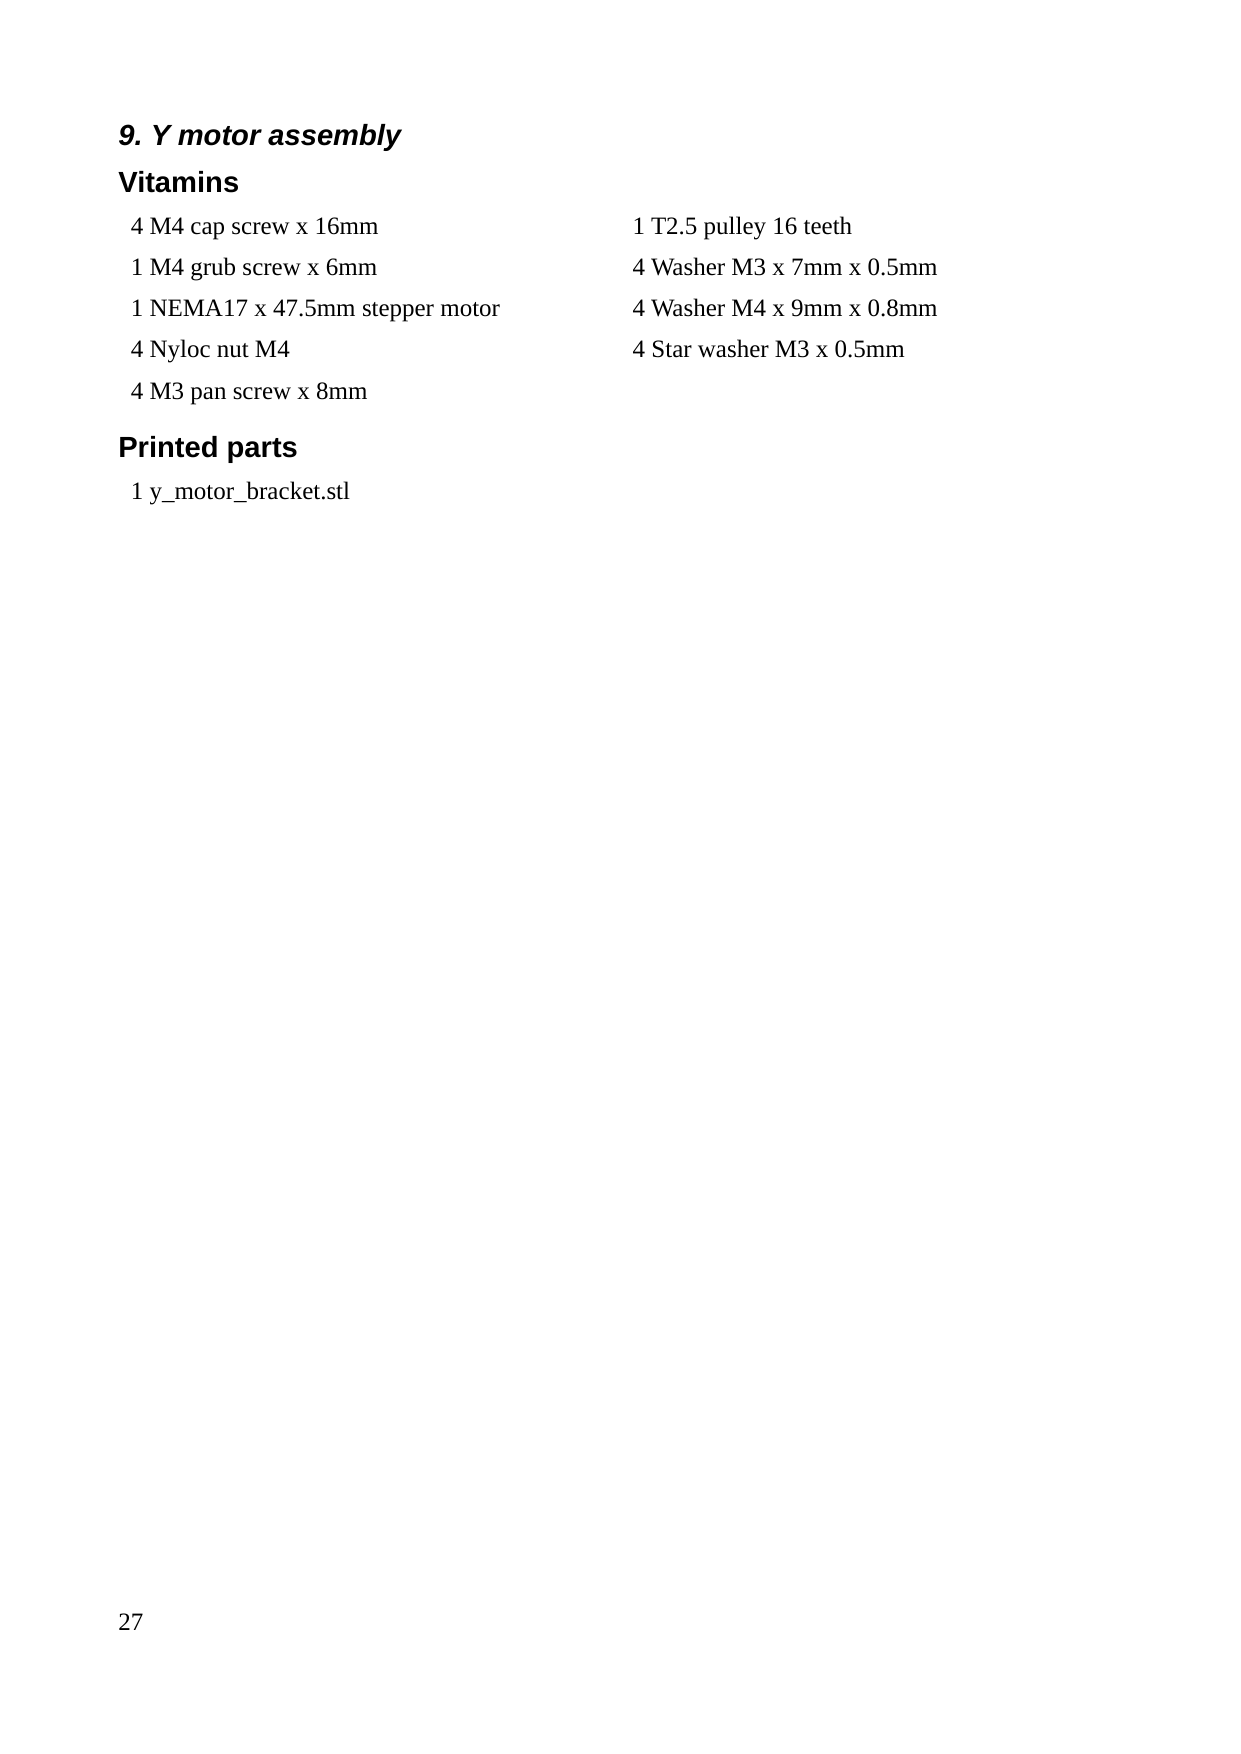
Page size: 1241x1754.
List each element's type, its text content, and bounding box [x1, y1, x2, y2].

text 1 y_motor_bracket.stl [118, 476, 1122, 505]
subtitle Y motor assembly [118, 118, 1122, 152]
subtitle Printed parts [118, 431, 1122, 464]
subtitle Vitamins [118, 165, 1122, 199]
table_header 4 M4 cap screw x 16mm 1 M4 grub screw x 6mm 1 NEMA17 x 47.5mm stepper motor 4 Nyloc nut M4 4 M3 pan screw x 8mm [118, 211, 620, 417]
table_header 1 T2.5 pulley 16 teeth 4 Washer M3 x 7mm x 0.5mm 4 Washer M4 x 9mm x 0.8mm 4 Star washer M3 x 0.5mm [620, 211, 1122, 417]
